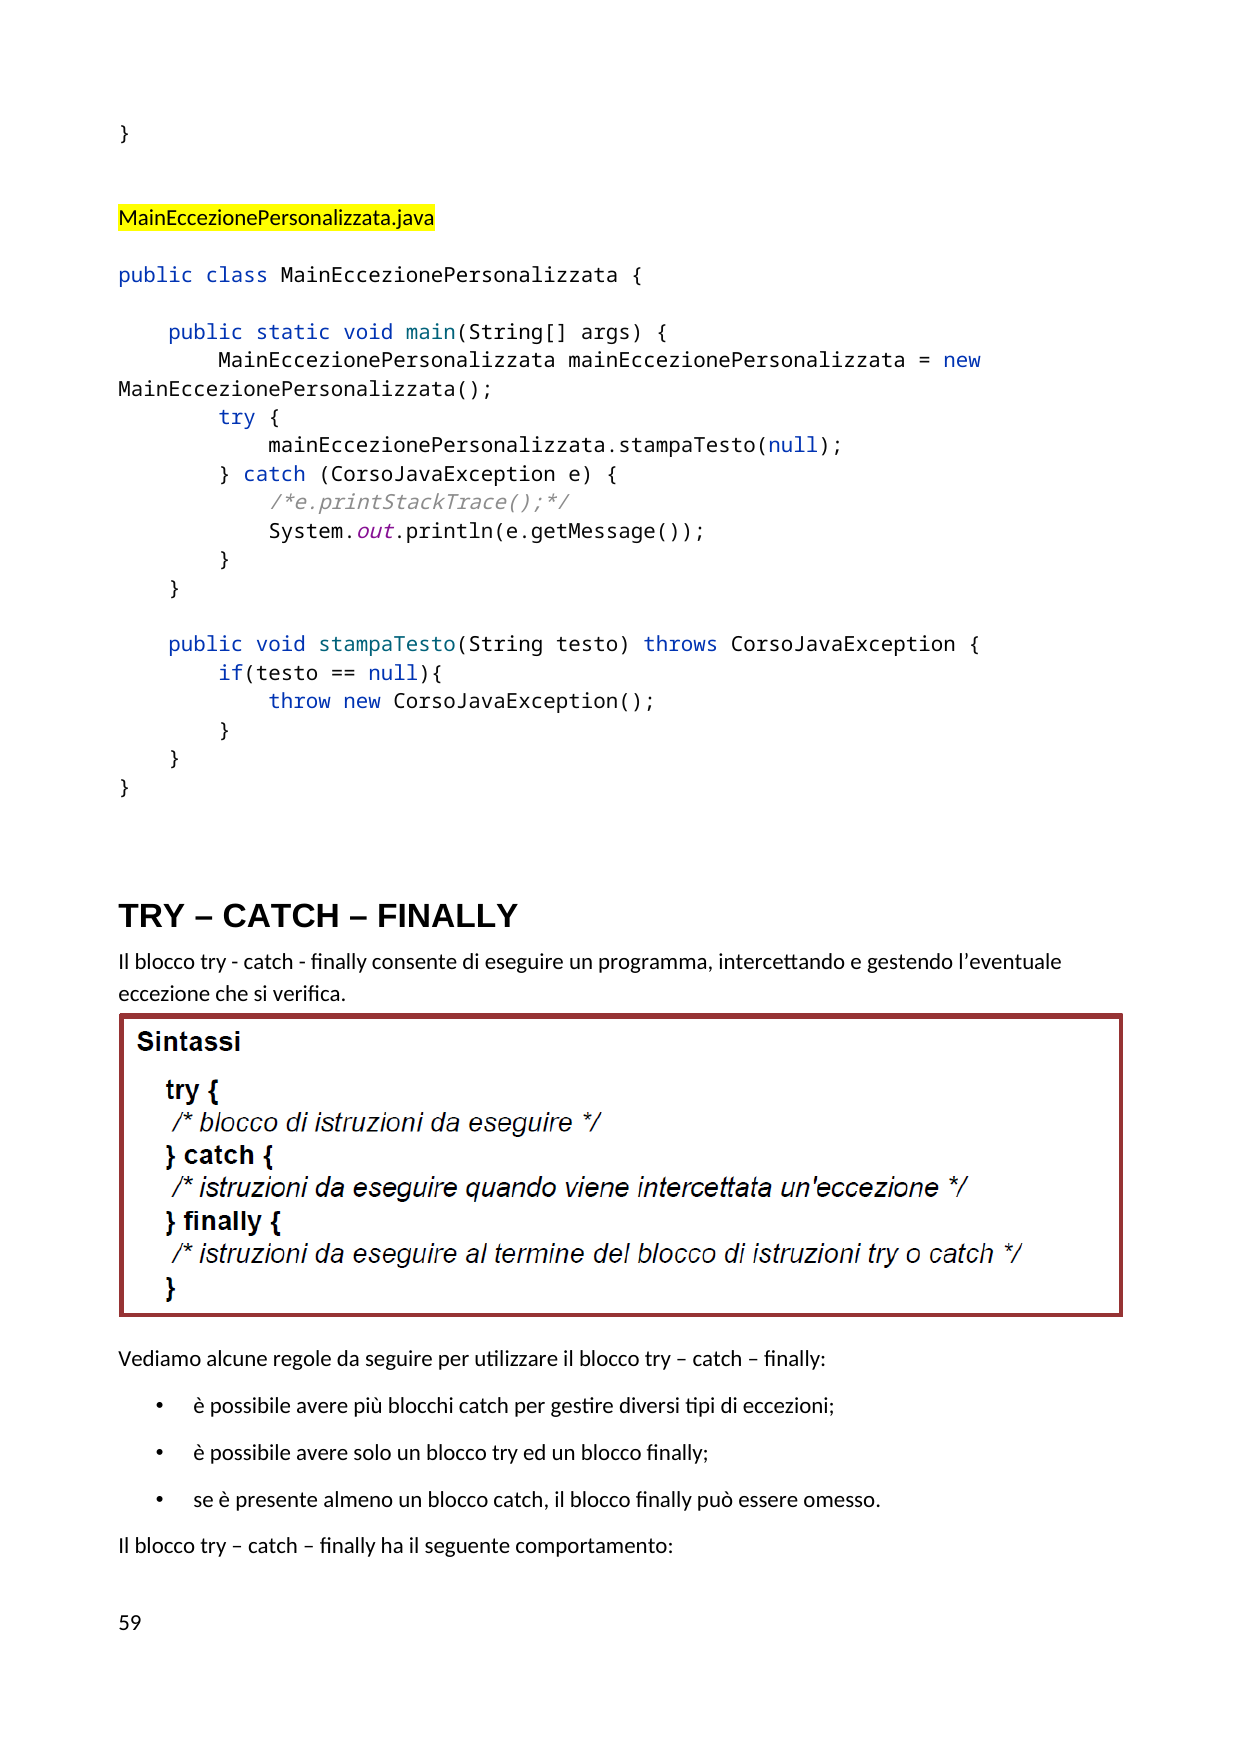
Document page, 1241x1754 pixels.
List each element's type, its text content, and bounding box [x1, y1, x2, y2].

text Il blocco try - catch - finally consente di eseguire un programma, intercettando e gestendo l’eventuale eccezione che si verifica. [118, 947, 1122, 1008]
list se è presente almeno un blocco catch, il blocco finally può essere omesso. [156, 1485, 1122, 1513]
text } [118, 118, 1122, 147]
text public class MainEccezionePersonalizzata { public static void main(String[] args) { MainEccezionePersonalizzata mainEccezionePersonalizzata = new MainEccezionePersonalizzata(); try { mainEccezionePersonalizzata.stampaTesto(null); } catch (CorsoJavaException e) { /*e.printStackTrace();*/ System.out.println(e.getMessage()); } } public void stampaTesto(String testo) throws CorsoJavaException { if(testo == null){ throw new CorsoJavaException(); } } } [118, 260, 1122, 800]
text Il blocco try – catch – finally ha il seguente comportamento: [118, 1532, 1122, 1559]
list è possibile avere solo un blocco try ed un blocco finally; [156, 1438, 1122, 1466]
text Vediamo alcune regole da seguire per utilizzare il blocco try – catch – finally: [118, 1344, 1122, 1372]
text MainEccezionePersonalizzata.java [118, 203, 1122, 231]
list è possibile avere più blocchi catch per gestire diversi tipi di eccezioni; [156, 1391, 1122, 1419]
picture [118, 1013, 1123, 1317]
subtitle TRY – CATCH – FINALLY [118, 896, 1122, 935]
